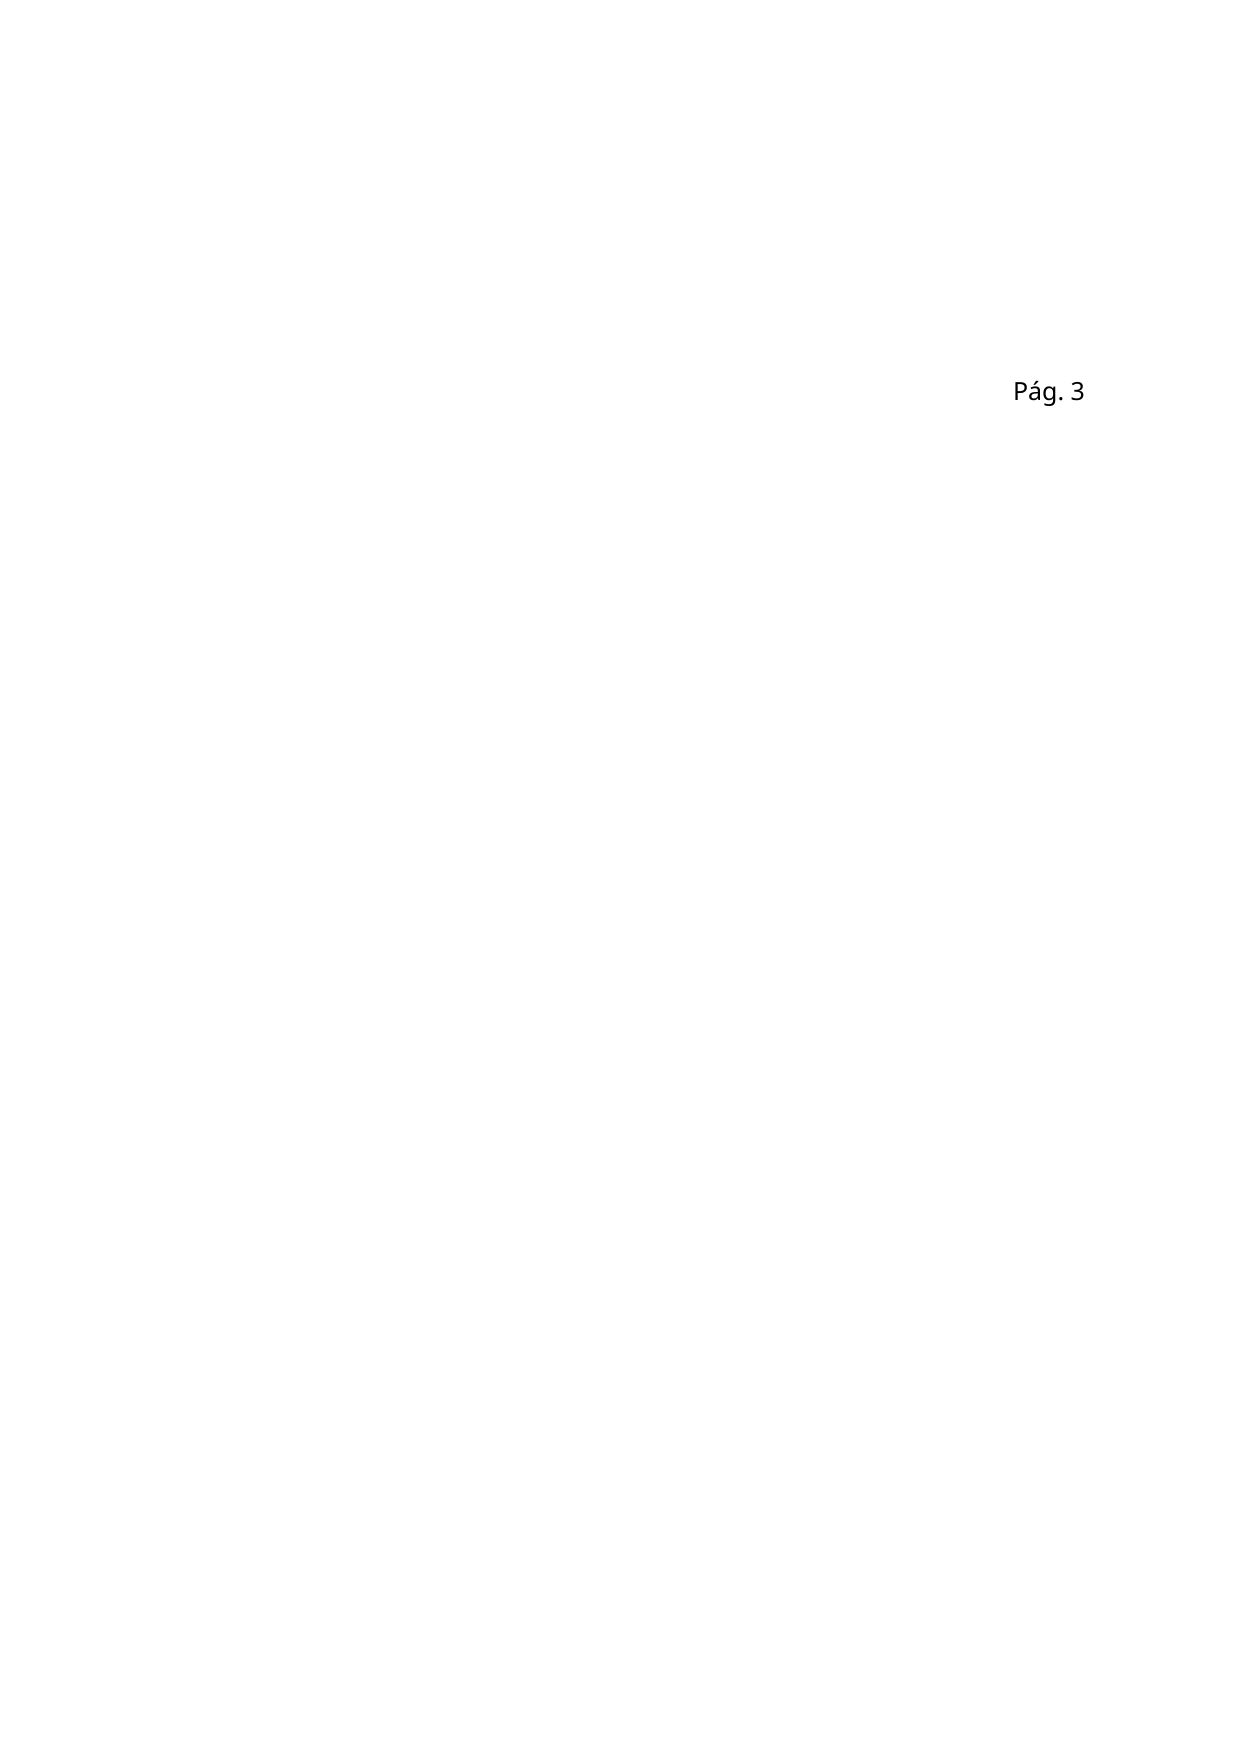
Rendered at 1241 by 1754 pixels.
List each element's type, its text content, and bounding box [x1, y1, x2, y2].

text Pág. 3 [118, 373, 1122, 407]
